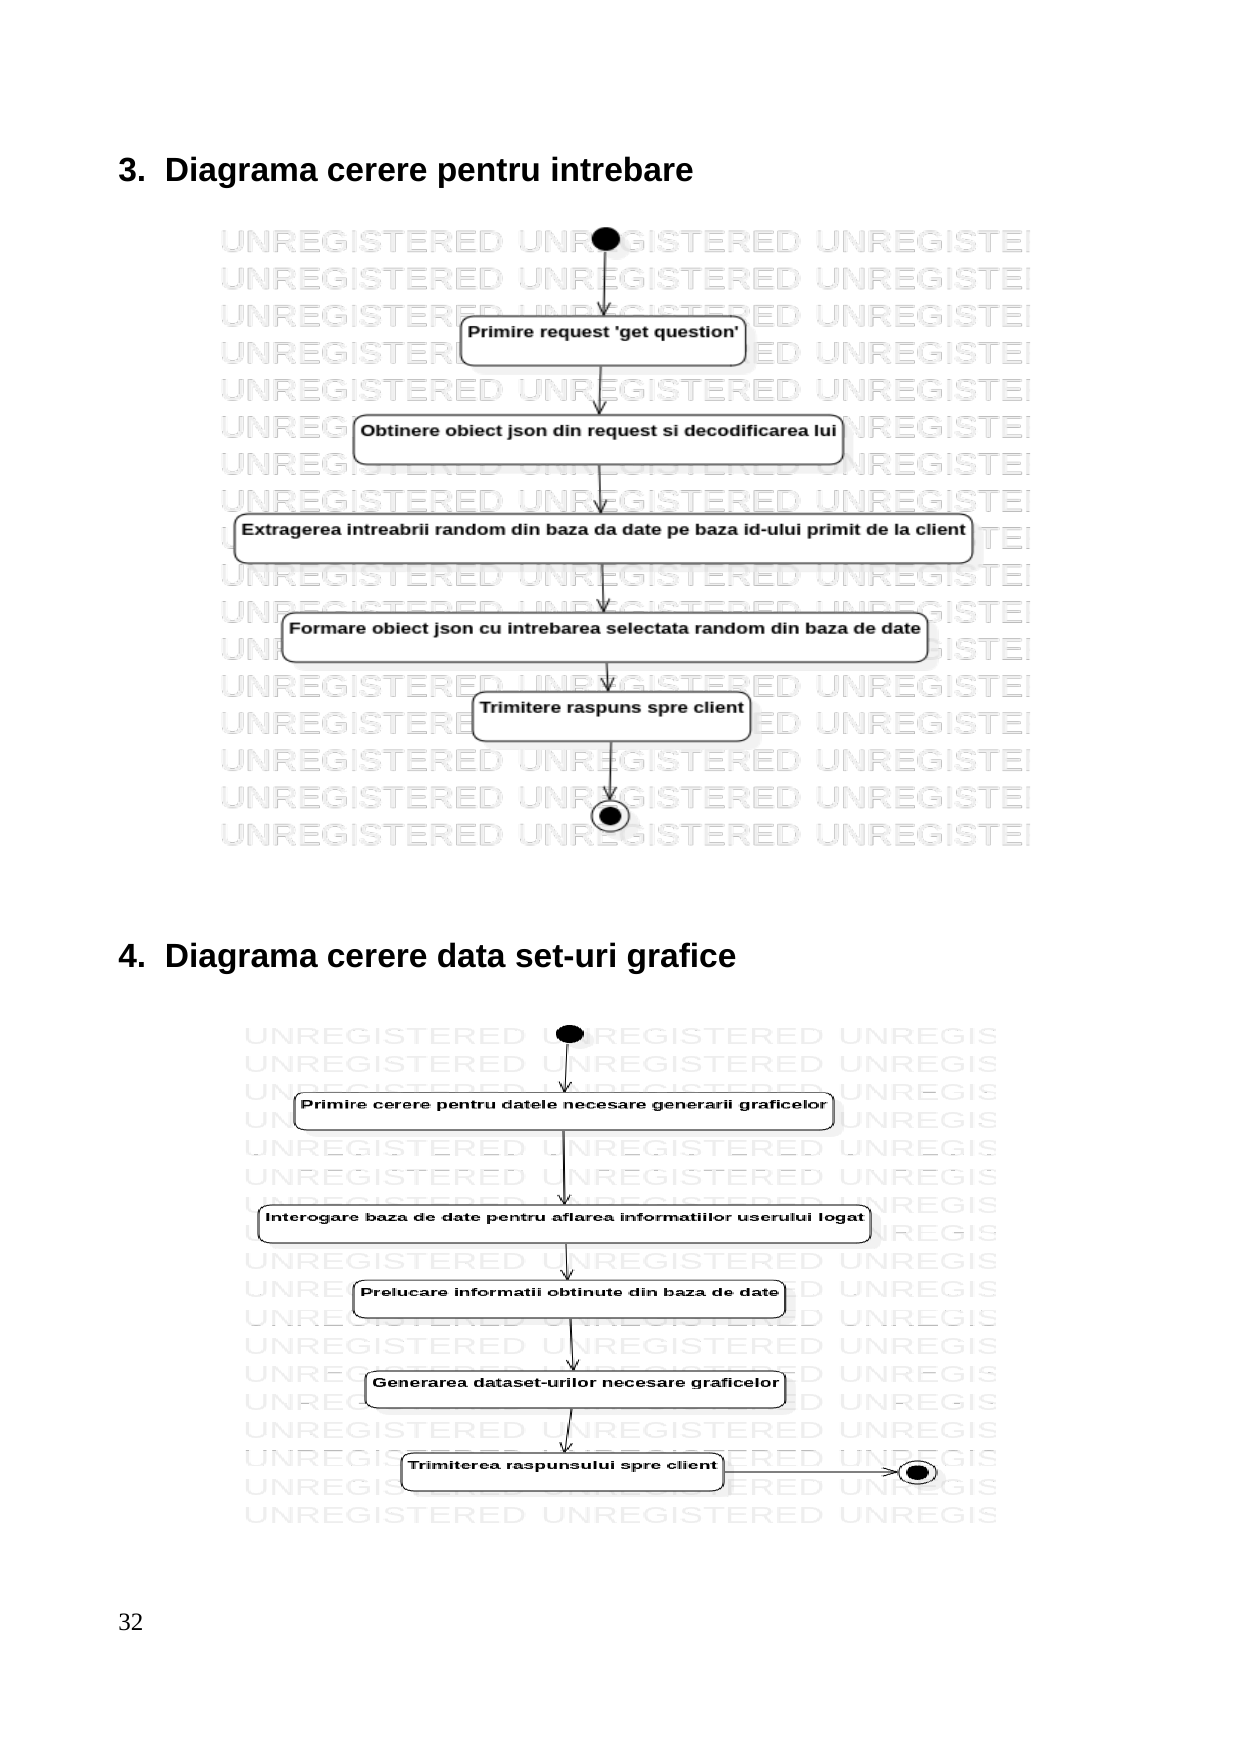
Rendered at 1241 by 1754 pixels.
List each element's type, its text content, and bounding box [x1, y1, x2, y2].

subtitle 4. Diagrama cerere data set-uri grafice [118, 936, 1122, 974]
picture [220, 215, 1031, 881]
picture [244, 1015, 996, 1528]
subtitle 3. Diagrama cerere pentru intrebare [118, 150, 1122, 188]
